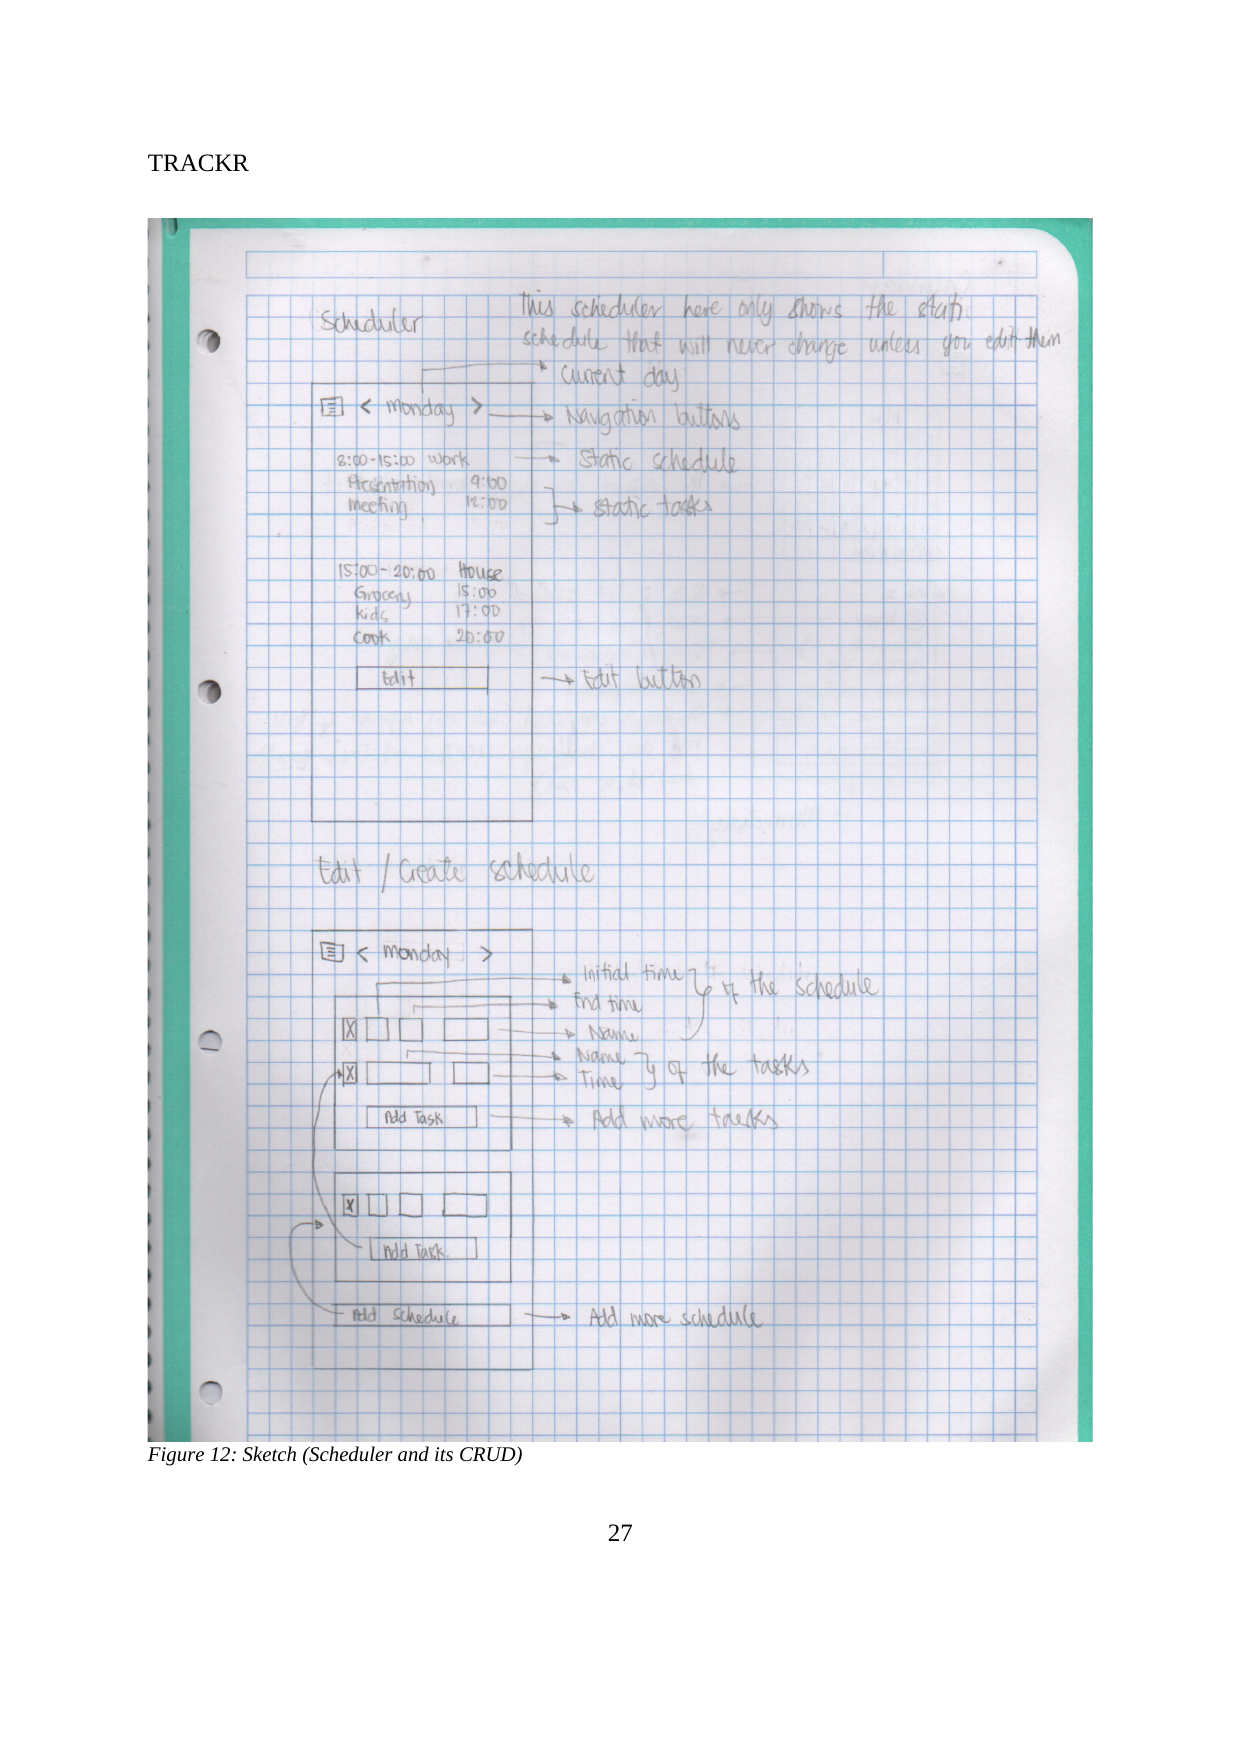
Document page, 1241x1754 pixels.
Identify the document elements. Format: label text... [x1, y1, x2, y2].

picture [147, 218, 1093, 1442]
text Figure 12: Sketch (Scheduler and its CRUD) [148, 1442, 1093, 1466]
